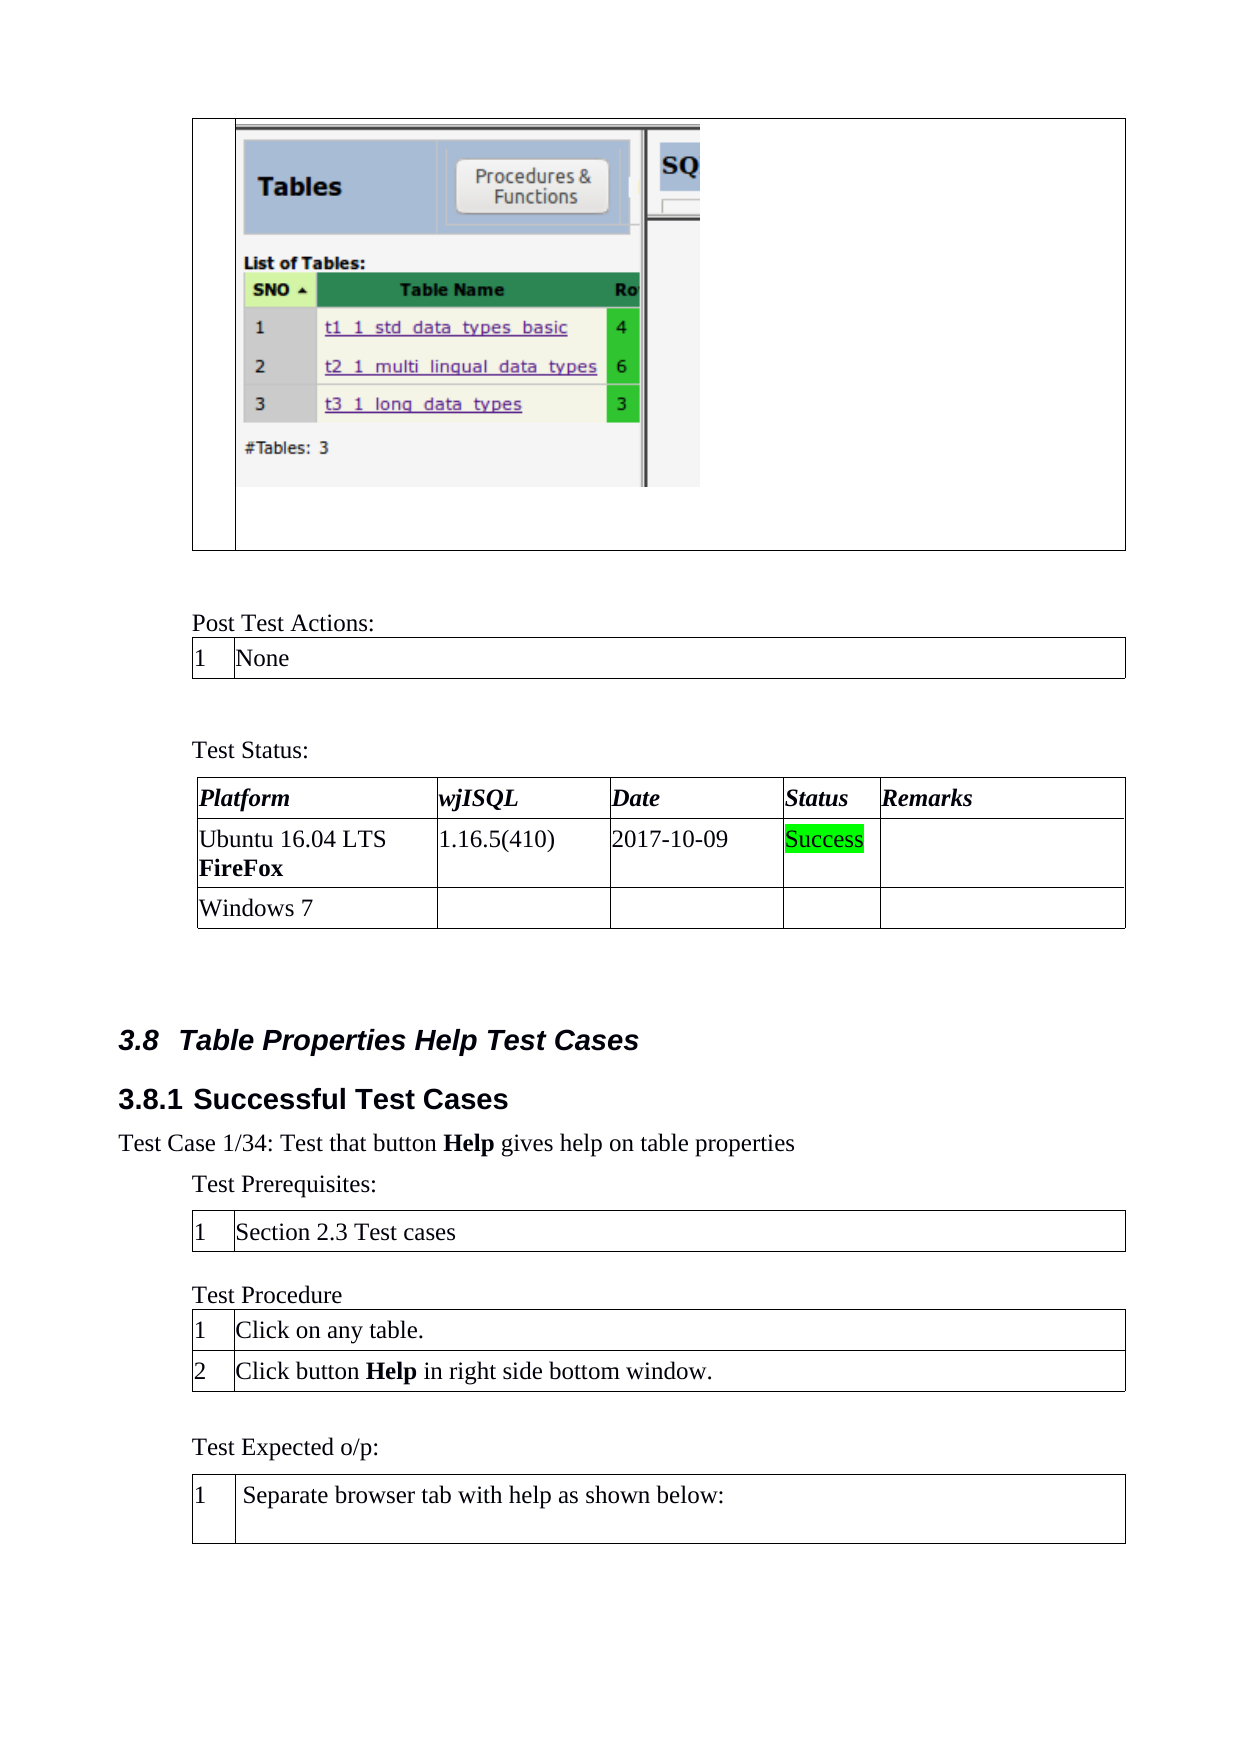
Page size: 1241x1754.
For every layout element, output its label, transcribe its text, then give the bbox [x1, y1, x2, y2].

text Test Case 1/34: Test that button Help gives help on table properties [118, 1128, 1122, 1157]
text Test Status: [118, 736, 1122, 764]
table_header [236, 119, 1125, 550]
table_header Platform [198, 778, 437, 818]
table_cell Windows 7 [198, 888, 437, 928]
subtitle Successful Test Cases [118, 1082, 1122, 1115]
table_header 1 [193, 1310, 234, 1350]
table_cell Success [784, 819, 880, 887]
table_cell 2017-10-09 [611, 819, 783, 887]
table_header [193, 119, 235, 550]
table_cell [438, 888, 610, 928]
table_cell [881, 818, 1125, 887]
table_cell 1.16.5(410) [438, 819, 610, 887]
table_header 1 [193, 1211, 234, 1251]
table_cell [784, 888, 880, 928]
text Test Prerequisites: [118, 1169, 1122, 1198]
subtitle Table Properties Help Test Cases [118, 1023, 1122, 1057]
text Post Test Actions: [118, 608, 1122, 637]
table_header Remarks [881, 778, 1125, 818]
table_cell 2 [193, 1351, 234, 1391]
picture [236, 124, 700, 487]
table_header Separate browser tab with help as shown below: [236, 1475, 1125, 1543]
table_header Status [784, 778, 880, 818]
table_header 1 [193, 638, 234, 678]
table_header Section 2.3 Test cases [235, 1211, 1125, 1251]
table_cell Click button Help in right side bottom window. [235, 1351, 1125, 1391]
table_header Date [611, 778, 783, 818]
text Test Expected o/p: [118, 1432, 1122, 1461]
table_header wjISQL [438, 778, 610, 818]
text Test Procedure [118, 1280, 1122, 1309]
table_header 1 [193, 1475, 235, 1543]
table_header None [235, 638, 1125, 678]
table_cell Ubuntu 16.04 LTS FireFox [198, 819, 437, 887]
table_header Click on any table. [235, 1310, 1125, 1350]
table_cell [881, 887, 1125, 928]
table_cell [611, 888, 783, 928]
